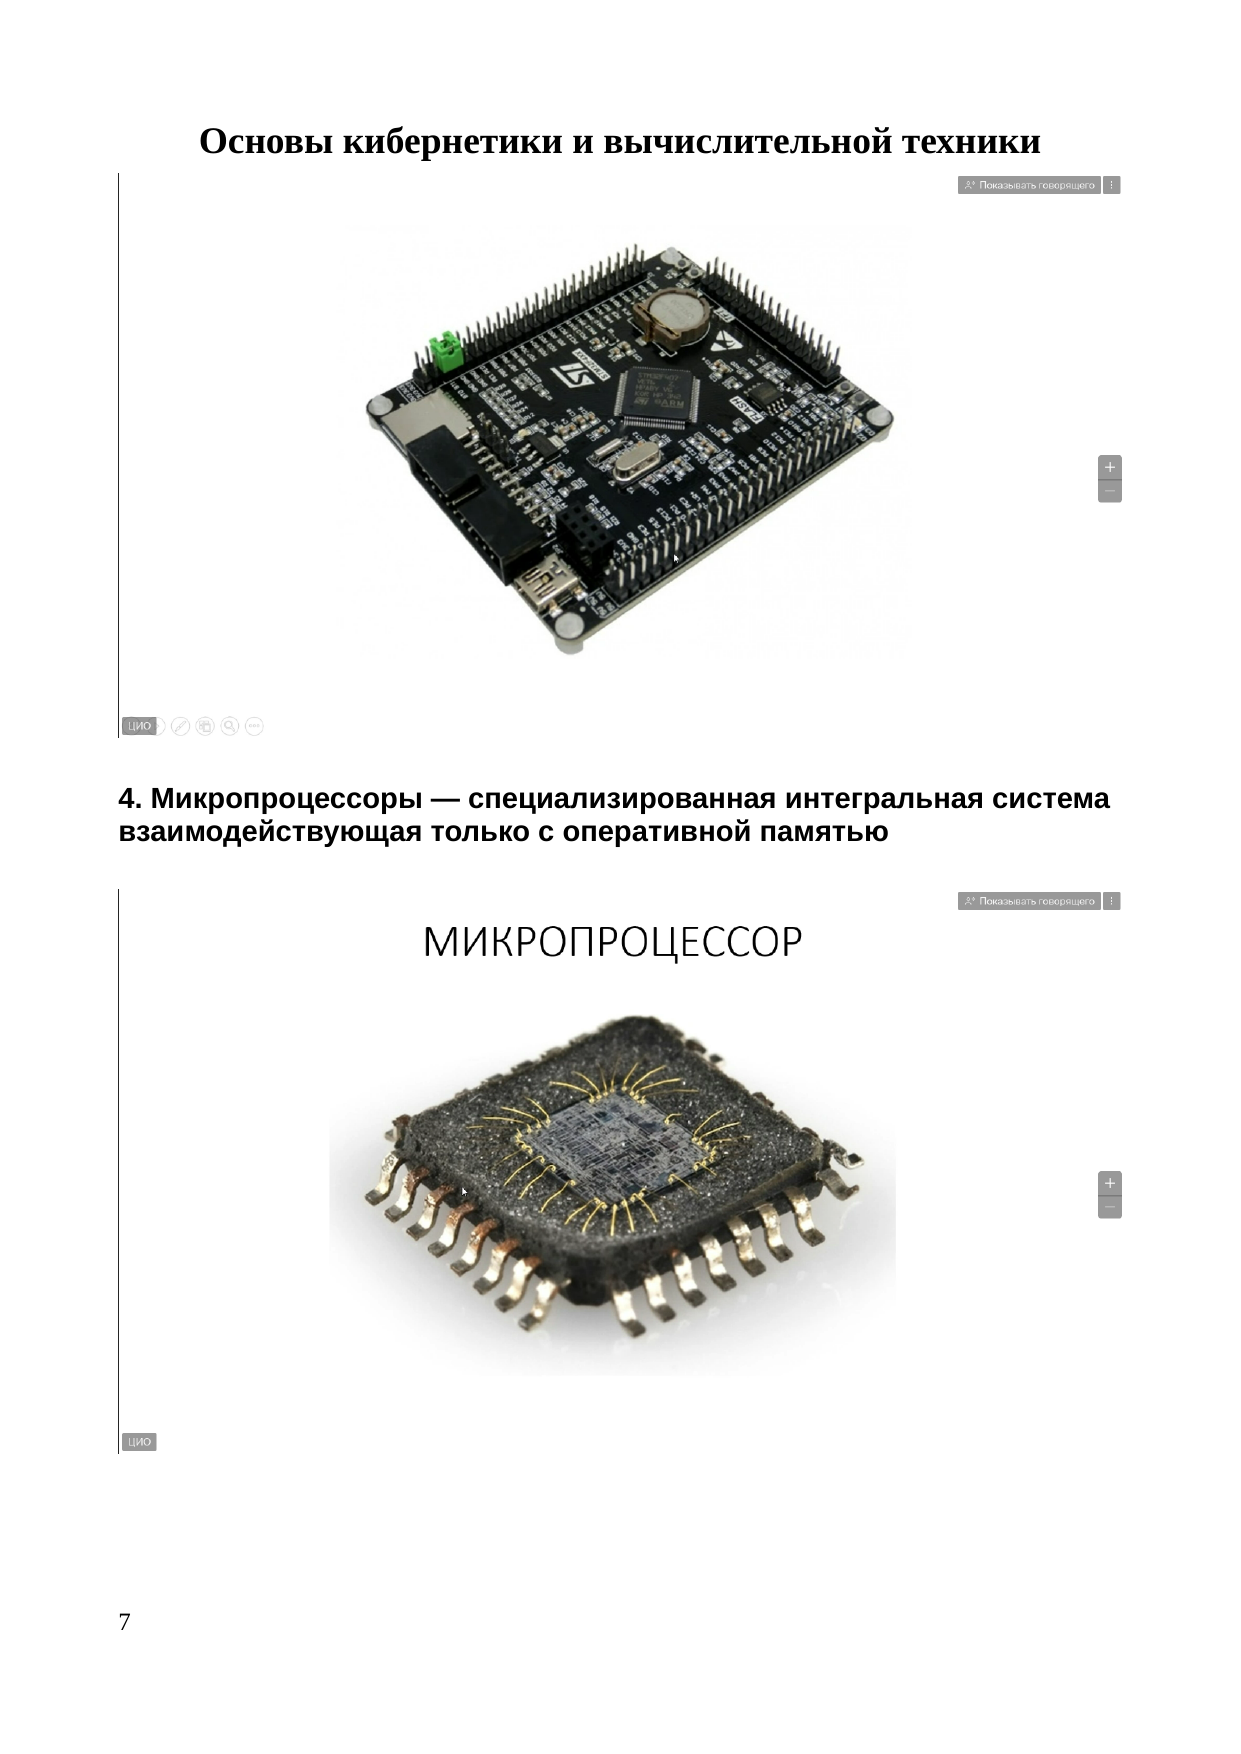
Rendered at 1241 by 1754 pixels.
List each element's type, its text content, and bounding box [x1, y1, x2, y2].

picture [118, 889, 1123, 1454]
subtitle 4. Микропроцессоры — специализированная интегральная система взаимодействующая только с оперативной памятью [118, 781, 1122, 848]
picture [118, 173, 1123, 738]
